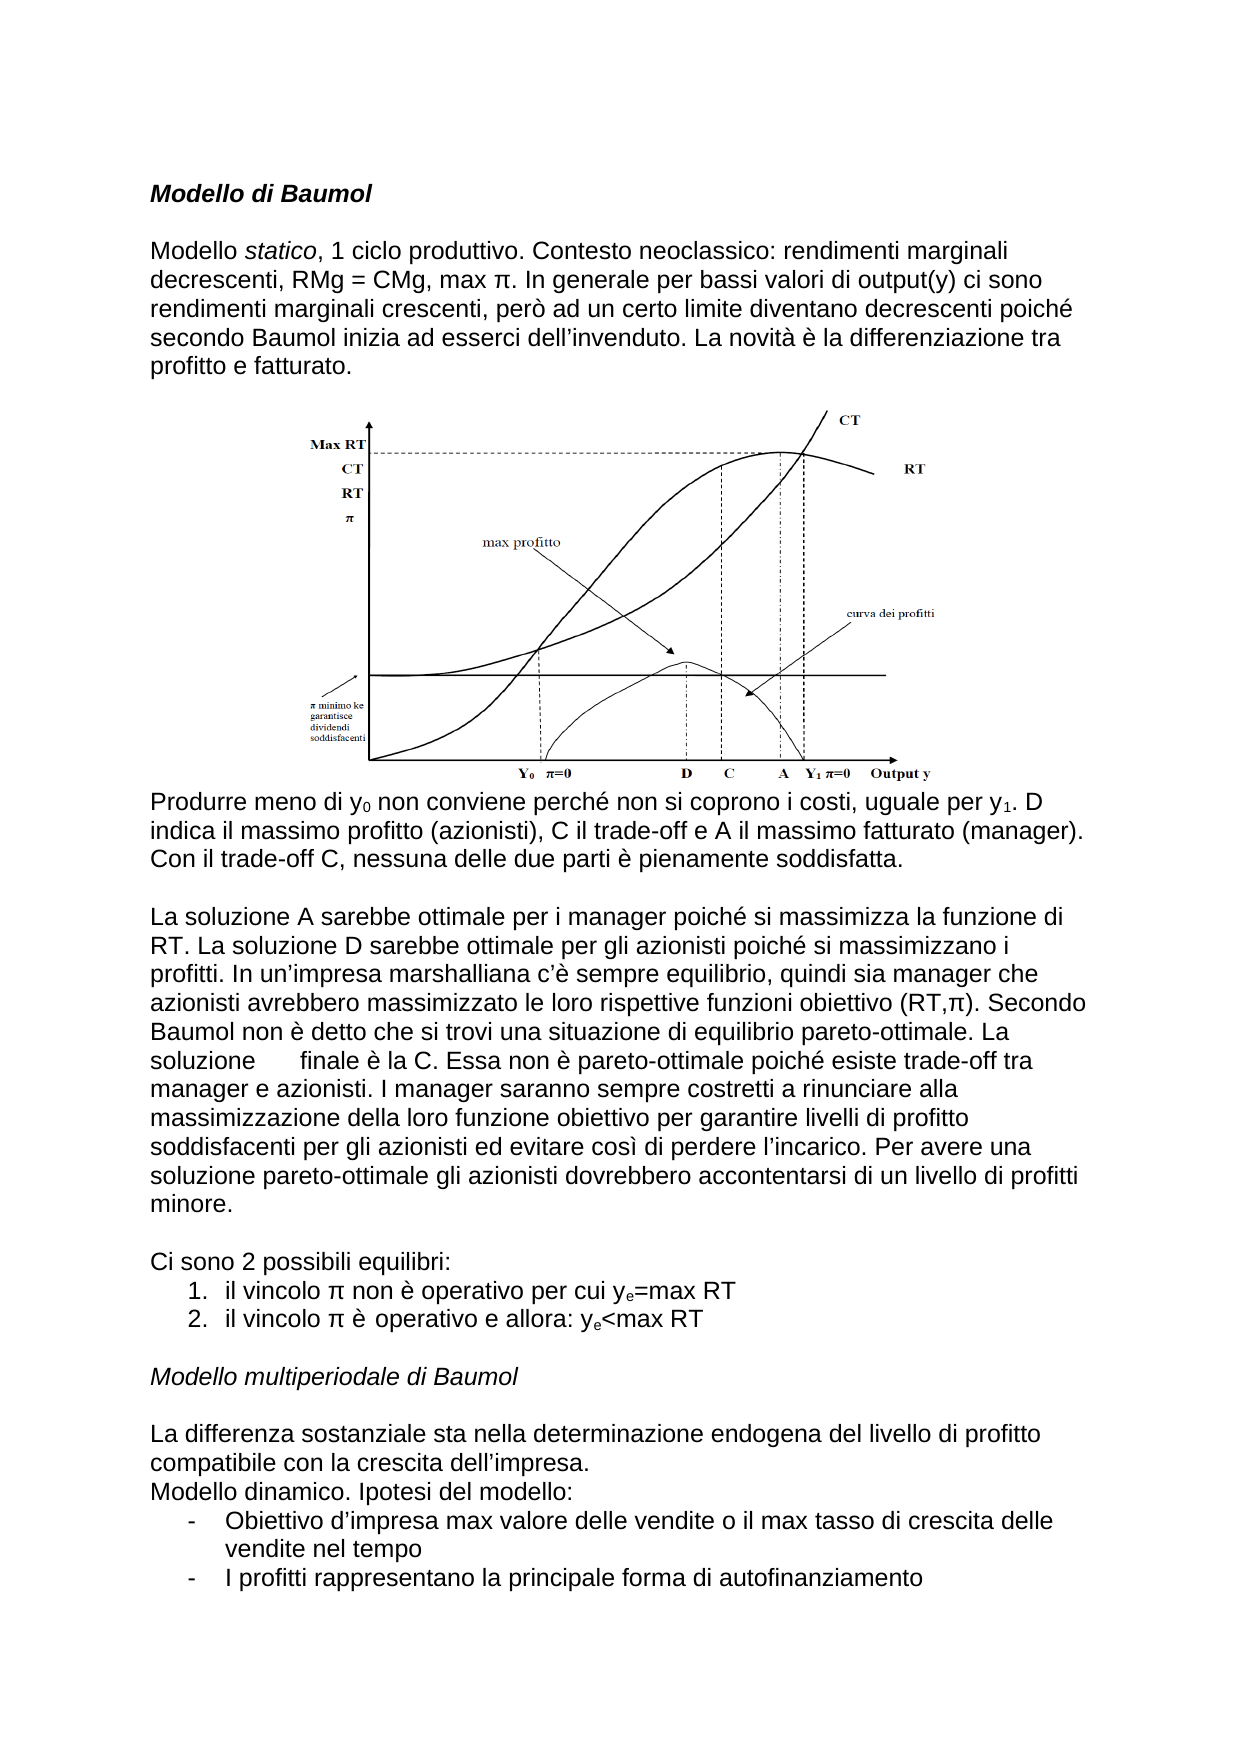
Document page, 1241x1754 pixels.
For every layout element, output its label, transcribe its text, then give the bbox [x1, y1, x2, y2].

text Ci sono 2 possibili equilibri: [150, 1247, 1090, 1276]
picture [296, 408, 944, 787]
text Modello statico, 1 ciclo produttivo. Contesto neoclassico: rendimenti marginali decrescenti, RMg = CMg, max π. In generale per bassi valori di output(y) ci sono rendimenti marginali crescenti, però ad un certo limite diventano decrescenti poiché secondo Baumol inizia ad esserci dell’invenduto. La novità è la differenziazione tra profitto e fatturato. [150, 236, 1090, 380]
text Modello multiperiodale di Baumol [150, 1362, 1090, 1391]
list il vincolo π è operativo e allora: ye<max RT [187, 1304, 1090, 1333]
text Modello dinamico. Ipotesi del modello: [150, 1477, 1090, 1506]
list Obiettivo d’impresa max valore delle vendite o il max tasso di crescita delle vendite nel tempo [187, 1506, 1090, 1563]
text Con il trade-off C, nessuna delle due parti è pienamente soddisfatta. [150, 844, 1090, 873]
list I profitti rappresentano la principale forma di autofinanziamento [187, 1563, 1090, 1592]
text Modello di Baumol [150, 179, 1090, 207]
text La differenza sostanziale sta nella determinazione endogena del livello di profitto compatibile con la crescita dell’impresa. [150, 1419, 1090, 1477]
text La soluzione A sarebbe ottimale per i manager poiché si massimizza la funzione di RT. La soluzione D sarebbe ottimale per gli azionisti poiché si massimizzano i profitti. In un’impresa marshalliana c’è sempre equilibrio, quindi sia manager che azionisti avrebbero massimizzato le loro rispettive funzioni obiettivo (RT,π). Secondo Baumol non è detto che si trovi una situazione di equilibrio pareto-ottimale. La soluzione finale è la C. Essa non è pareto-ottimale poiché esiste trade-off tra manager e azionisti. I manager saranno sempre costretti a rinunciare alla massimizzazione della loro funzione obiettivo per garantire livelli di profitto soddisfacenti per gli azionisti ed evitare così di perdere l’incarico. Per avere una soluzione pareto-ottimale gli azionisti dovrebbero accontentarsi di un livello di profitti minore. [150, 902, 1090, 1218]
text Produrre meno di y0 non conviene perché non si coprono i costi, uguale per y1. D indica il massimo profitto (azionisti), C il trade-off e A il massimo fatturato (manager). [150, 787, 1090, 844]
list il vincolo π non è operativo per cui ye=max RT [187, 1276, 1090, 1304]
